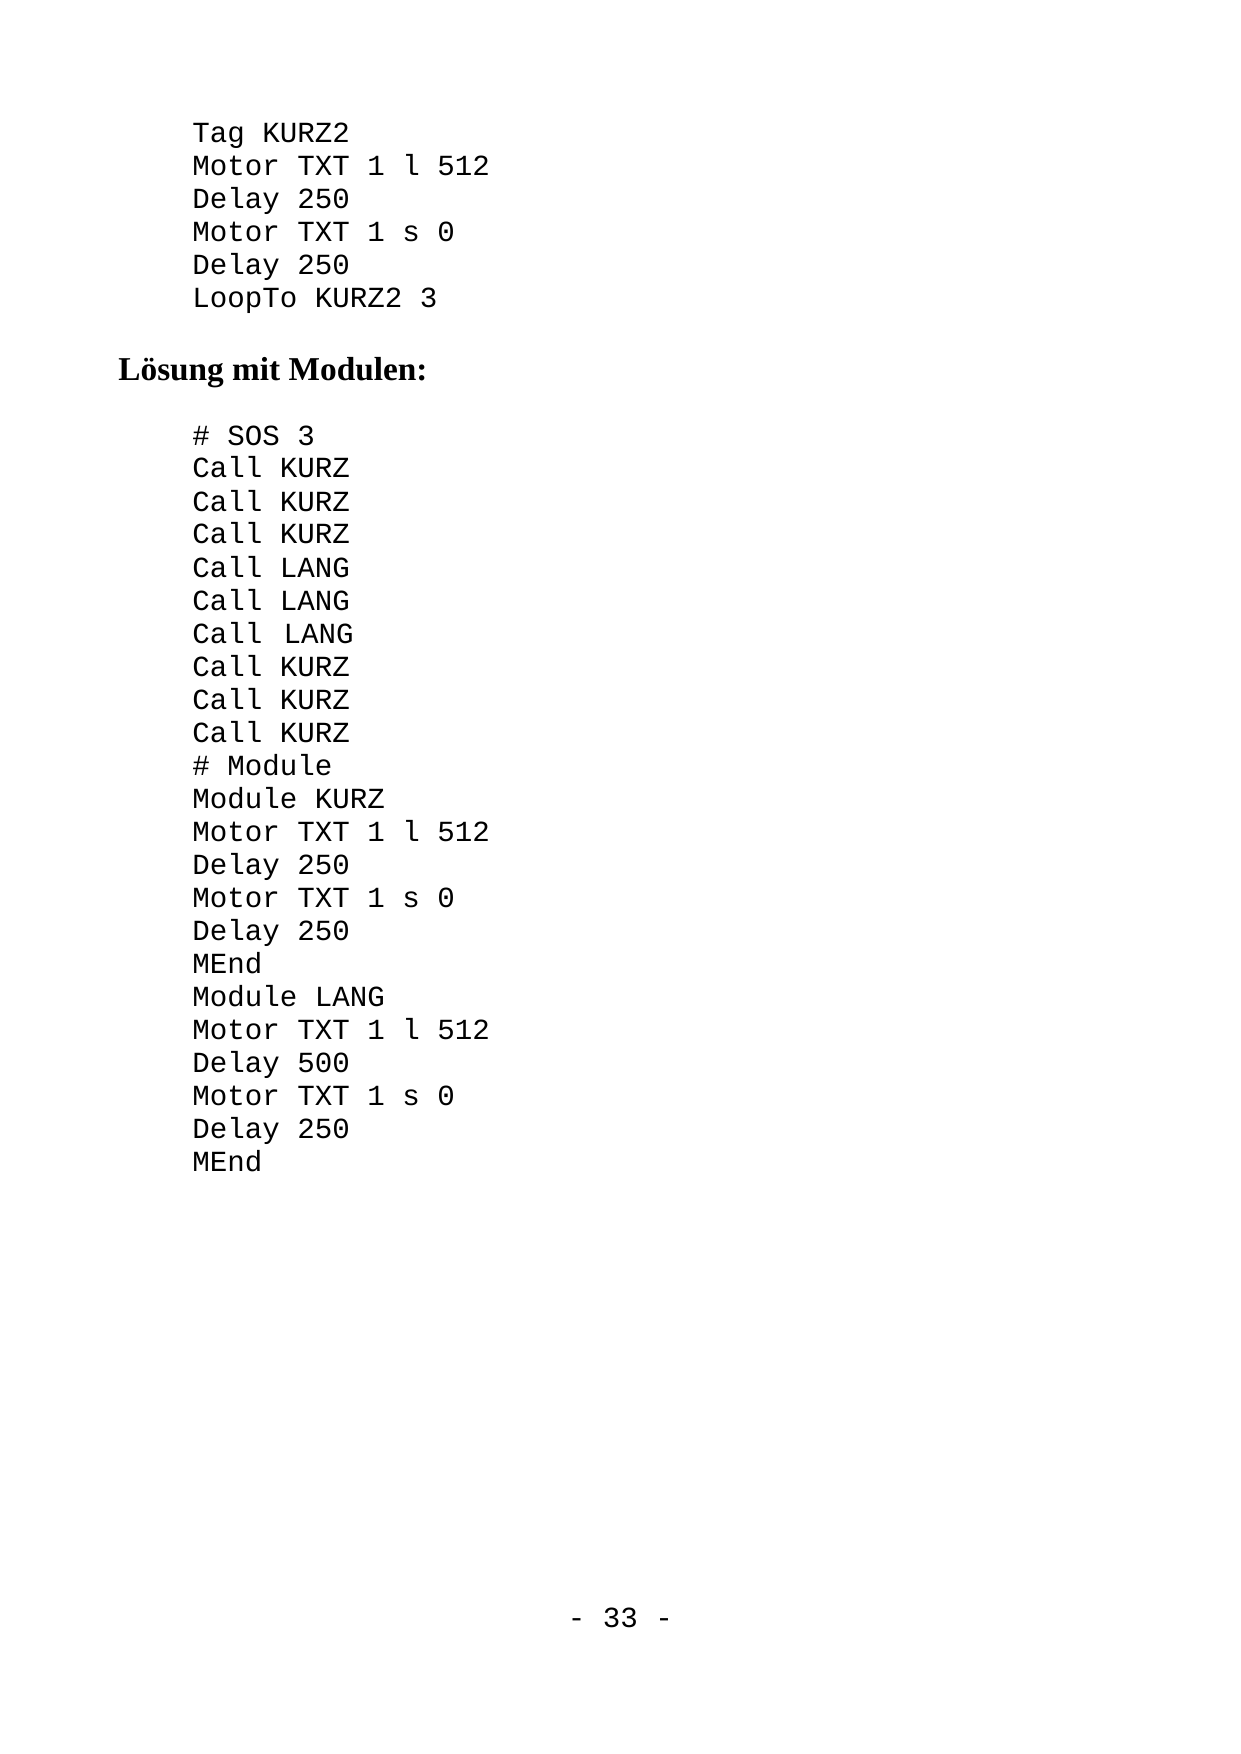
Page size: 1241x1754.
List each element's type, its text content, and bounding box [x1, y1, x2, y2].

text LoopTo KURZ2 3 [118, 283, 1122, 316]
text # SOS 3 [118, 421, 1122, 454]
text # Module [118, 751, 1122, 784]
text Module KURZ [118, 784, 1122, 817]
text Motor TXT 1 l 512 [118, 1015, 1122, 1048]
text Call KURZ [118, 685, 1122, 718]
text Call KURZ [118, 652, 1122, 685]
text Call KURZ [118, 454, 1122, 487]
text Delay 500 [118, 1048, 1122, 1081]
text Motor TXT 1 l 512 [118, 817, 1122, 850]
text Call LANG [118, 553, 1122, 586]
text Call KURZ [118, 520, 1122, 553]
text Tag KURZ2 [118, 118, 1122, 151]
text Call KURZ [118, 718, 1122, 751]
text Module LANG [118, 982, 1122, 1015]
text Motor TXT 1 l 512 [118, 151, 1122, 184]
text Motor TXT 1 s 0 [118, 217, 1122, 250]
text MEnd [118, 949, 1122, 982]
text Delay 250 [118, 1114, 1122, 1147]
text Delay 250 [118, 850, 1122, 883]
text MEnd [118, 1147, 1122, 1180]
text Call KURZ [118, 487, 1122, 520]
text Delay 250 [118, 916, 1122, 949]
text Call LANG [118, 586, 1122, 619]
text Lösung mit Modulen: [118, 349, 1122, 388]
text Delay 250 [118, 250, 1122, 283]
text Motor TXT 1 s 0 [118, 1081, 1122, 1114]
text Call LANG [118, 619, 1122, 652]
text Motor TXT 1 s 0 [118, 883, 1122, 916]
text Delay 250 [118, 184, 1122, 217]
